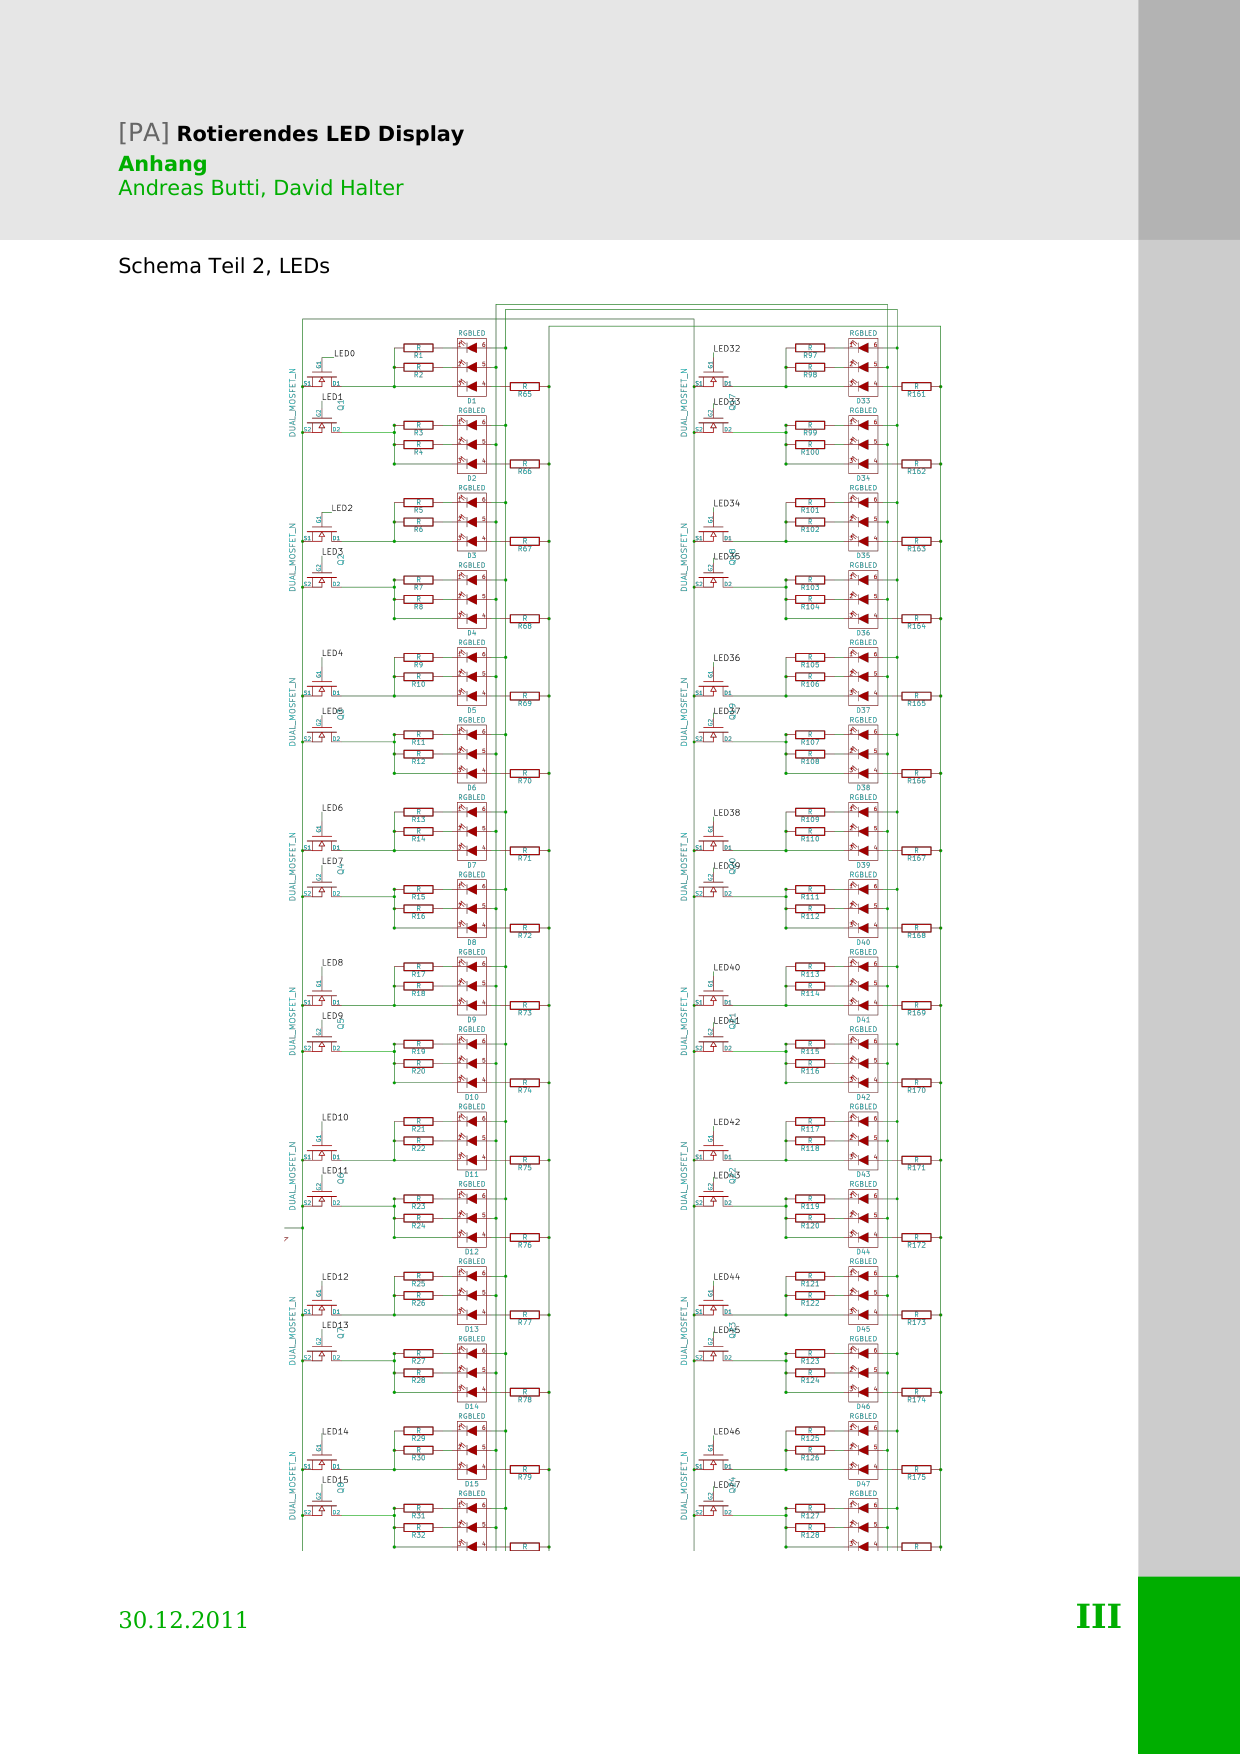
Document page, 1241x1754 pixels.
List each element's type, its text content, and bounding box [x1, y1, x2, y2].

picture [284, 293, 956, 1551]
text Schema Teil 2, LEDs [118, 254, 1122, 278]
